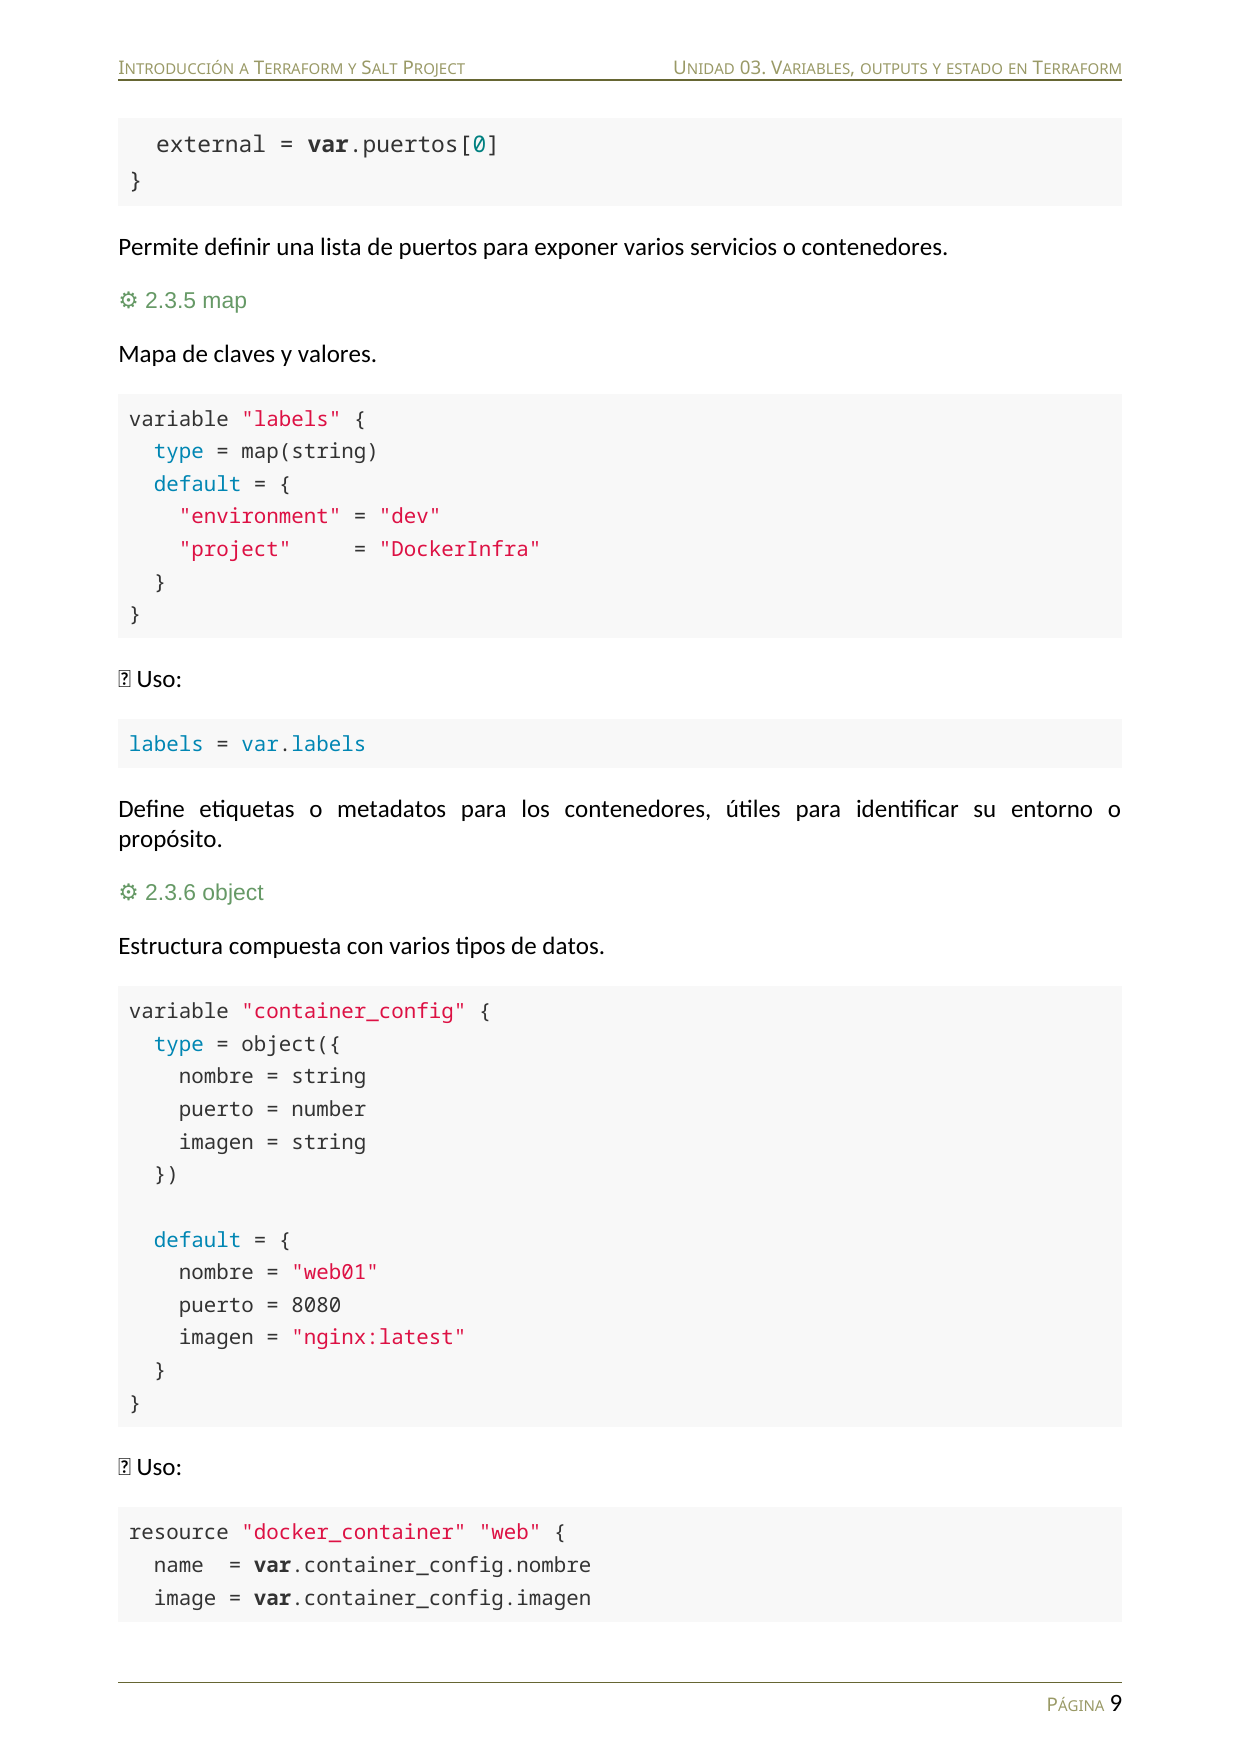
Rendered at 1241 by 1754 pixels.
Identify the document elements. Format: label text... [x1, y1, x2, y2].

subtitle ⚙️ 2.3.6 object [118, 879, 1122, 906]
table_header external = var.puertos[0] } [118, 118, 1122, 206]
table_header labels = var.labels [118, 719, 1122, 768]
text 💡 Uso: [118, 663, 1122, 694]
table_header variable "labels" { type = map(string) default = { "environment" = "dev" "project" = "DockerInfra" } } [118, 394, 1122, 638]
table_header resource "docker_container" "web" { name = var.container_config.nombre image = var.container_config.imagen [118, 1507, 1122, 1622]
text Mapa de claves y valores. [118, 338, 1122, 368]
text Define etiquetas o metadatos para los contenedores, útiles para identificar su entorno o propósito. [118, 793, 1122, 854]
subtitle ⚙️ 2.3.5 map [118, 287, 1122, 313]
table_header variable "container_config" { type = object({ nombre = string puerto = number imagen = string }) default = { nombre = "web01" puerto = 8080 imagen = "nginx:latest" } } [118, 986, 1122, 1427]
text Estructura compuesta con varios tipos de datos. [118, 931, 1122, 961]
text Permite definir una lista de puertos para exponer varios servicios o contenedores. [118, 231, 1122, 262]
text 💡 Uso: [118, 1452, 1122, 1482]
